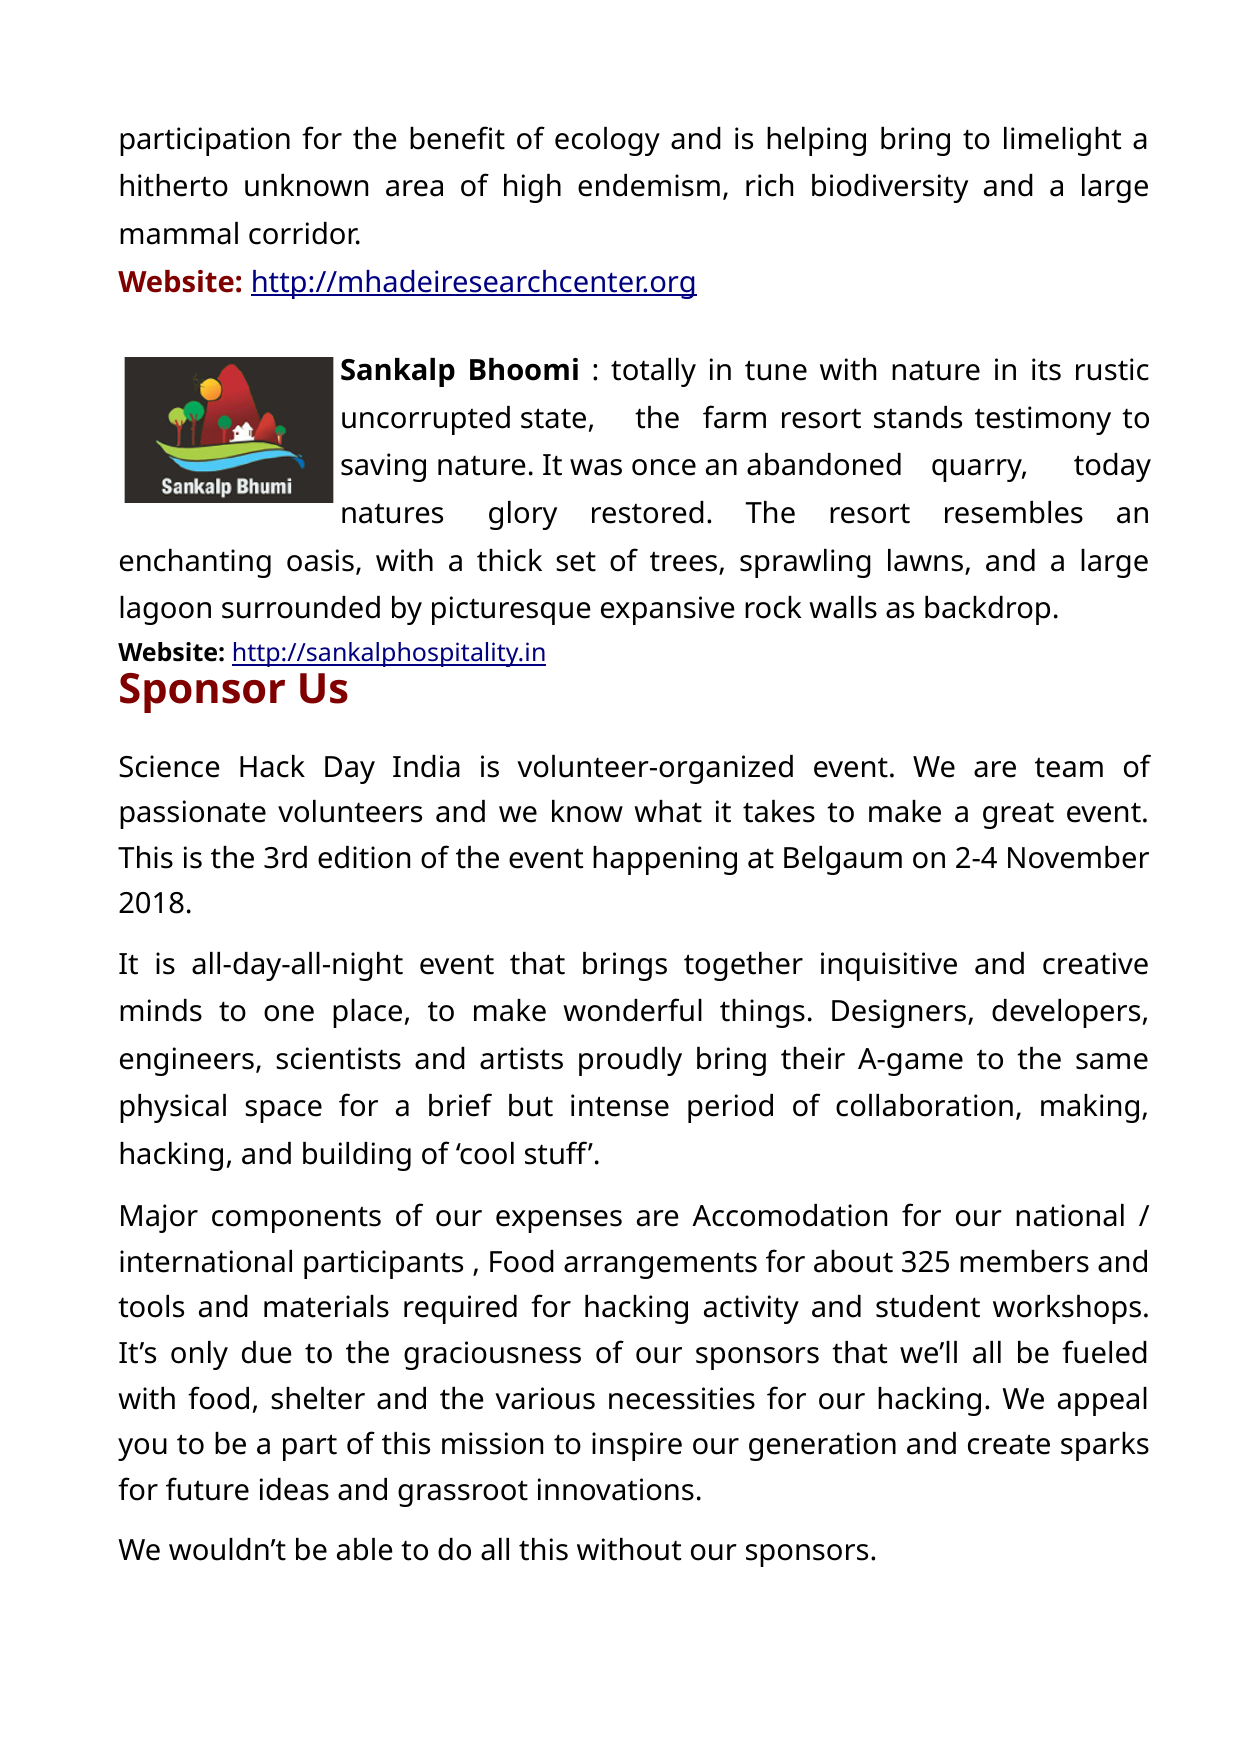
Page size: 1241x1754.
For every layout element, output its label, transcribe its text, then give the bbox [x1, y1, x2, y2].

text Sponsor Us [118, 676, 1110, 711]
text We wouldn’t be able to do all this without our sponsors. [118, 1529, 1151, 1569]
text Website: http://mhadeiresearchcenter.org [118, 261, 1151, 301]
text It is all-day-all-night event that brings together inquisitive and creative minds to one place, to make wonderful things. Designers, developers, engineers, scientists and artists proudly bring their A-game to the same physical space for a brief but intense period of collaboration, making, hacking, and building of ‘cool stuff’. [118, 943, 1151, 1173]
picture [124, 357, 334, 503]
text Sankalp Bhoomi : totally in tune with nature in its rustic uncorrupted state, the farm resort stands testimony to saving nature. It was once an abandoned quarry, today natures glory restored. The resort resembles an enchanting oasis, with a thick set of trees, sprawling lawns, and a large lagoon surrounded by picturesque expansive rock walls as backdrop. [118, 349, 1151, 627]
text Science Hack Day India is volunteer-organized event. We are team of passionate volunteers and we know what it takes to make a great event. This is the 3rd edition of the event happening at Belgaum on 2-4 November 2018. [118, 746, 1151, 922]
text Website: http://sankalphospitality.in [118, 635, 1151, 669]
text Major components of our expenses are Accomodation for our national / international participants , Food arrangements for about 325 members and tools and materials required for hacking activity and student workshops. It’s only due to the graciousness of our sponsors that we’ll all be fueled with food, shelter and the various necessities for our hacking. We appeal you to be a part of this mission to inspire our generation and create sparks for future ideas and grassroot innovations. [118, 1196, 1151, 1509]
text participation for the benefit of ecology and is helping bring to limelight a hitherto unknown area of high endemism, rich biodiversity and a large mammal corridor. [118, 118, 1151, 253]
